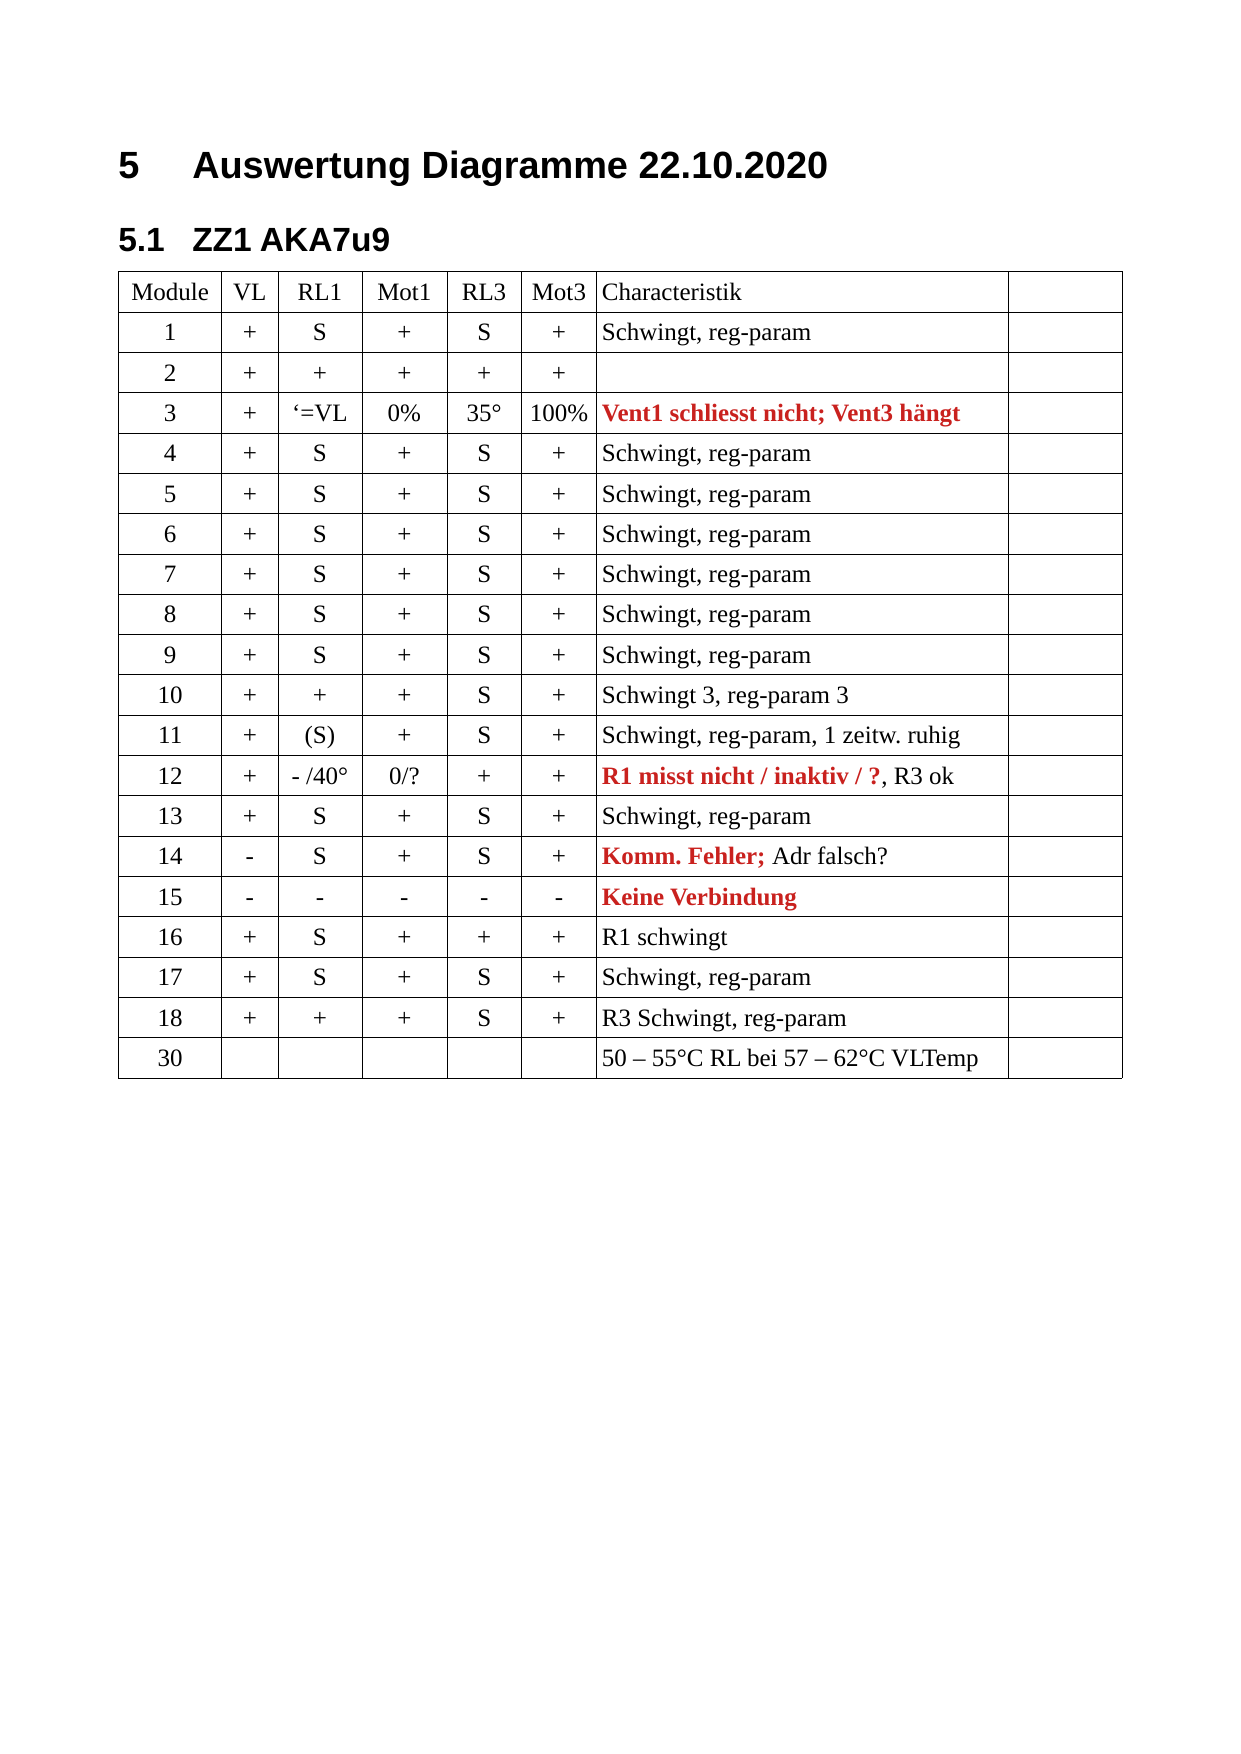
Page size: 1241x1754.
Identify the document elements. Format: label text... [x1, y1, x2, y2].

table_cell 35° [448, 393, 521, 432]
table_cell S [448, 796, 521, 836]
table_cell 8 [119, 595, 221, 634]
table_cell + [363, 635, 447, 674]
table_cell + [522, 998, 596, 1037]
table_cell + [522, 555, 596, 594]
table_cell + [363, 434, 447, 473]
table_cell Schwingt, reg-param [597, 958, 1008, 997]
table_cell + [279, 675, 362, 715]
table_cell + [363, 595, 447, 634]
table_header RL3 [448, 272, 521, 312]
table_cell [1009, 434, 1122, 473]
table_cell 12 [119, 756, 221, 795]
table_cell + [363, 837, 447, 876]
table_cell + [522, 635, 596, 674]
table_cell S [279, 958, 362, 997]
table_cell 13 [119, 796, 221, 836]
table_cell R1 schwingt [597, 917, 1008, 957]
table_cell Schwingt, reg-param, 1 zeitw. ruhig [597, 716, 1008, 755]
table_cell S [448, 998, 521, 1037]
table_cell 2 [119, 353, 221, 392]
table_cell [448, 1038, 521, 1077]
table_cell S [448, 716, 521, 755]
table_cell 4 [119, 434, 221, 473]
table_cell + [522, 958, 596, 997]
table_cell + [448, 353, 521, 392]
table_cell R3 Schwingt, reg-param [597, 998, 1008, 1037]
table_cell 10 [119, 675, 221, 715]
table_cell [1009, 716, 1122, 755]
table_cell Vent1 schliesst nicht; Vent3 hängt [597, 393, 1008, 432]
table_cell 11 [119, 716, 221, 755]
table_cell + [522, 837, 596, 876]
table_cell 15 [119, 877, 221, 916]
table_cell S [448, 474, 521, 513]
table_cell [222, 1038, 278, 1077]
table_cell Schwingt, reg-param [597, 514, 1008, 553]
table_cell + [522, 756, 596, 795]
table_cell S [448, 555, 521, 594]
table_cell + [522, 796, 596, 836]
table_cell + [222, 998, 278, 1037]
table_cell Schwingt, reg-param [597, 796, 1008, 836]
table_cell 50 – 55°C RL bei 57 – 62°C VLTemp [597, 1038, 1008, 1077]
table_cell + [363, 716, 447, 755]
table_cell Schwingt 3, reg-param 3 [597, 675, 1008, 715]
table_cell + [222, 393, 278, 432]
table_cell S [448, 434, 521, 473]
table_header [1009, 272, 1122, 312]
table_cell + [222, 958, 278, 997]
table_cell R1 misst nicht / inaktiv / ?, R3 ok [597, 756, 1008, 795]
table_cell S [448, 675, 521, 715]
table_cell + [363, 998, 447, 1037]
table_cell + [222, 313, 278, 352]
table_cell + [222, 353, 278, 392]
table_cell + [279, 353, 362, 392]
table_cell Keine Verbindung [597, 877, 1008, 916]
table_cell + [222, 716, 278, 755]
table_cell + [363, 313, 447, 352]
table_cell S [279, 555, 362, 594]
table_cell [1009, 474, 1122, 513]
table_header VL [222, 272, 278, 312]
table_cell + [522, 595, 596, 634]
table_cell - [522, 877, 596, 916]
table_cell + [448, 917, 521, 957]
table_cell + [222, 796, 278, 836]
table_header Module [119, 272, 221, 312]
table_cell + [363, 555, 447, 594]
table_cell + [363, 474, 447, 513]
table_cell 100% [522, 393, 596, 432]
table_header Mot1 [363, 272, 447, 312]
table_cell 17 [119, 958, 221, 997]
table_cell + [222, 675, 278, 715]
table_cell - [448, 877, 521, 916]
table_cell + [522, 675, 596, 715]
table_cell Schwingt, reg-param [597, 595, 1008, 634]
table_cell [1009, 998, 1122, 1037]
table_cell S [279, 635, 362, 674]
table_cell + [363, 958, 447, 997]
table_cell Komm. Fehler; Adr falsch? [597, 837, 1008, 876]
table_cell 0% [363, 393, 447, 432]
table_cell Schwingt, reg-param [597, 555, 1008, 594]
table_cell S [448, 958, 521, 997]
table_cell [1009, 555, 1122, 594]
table_cell + [222, 595, 278, 634]
table_cell [363, 1038, 447, 1077]
table_cell [1009, 595, 1122, 634]
table_cell Schwingt, reg-param [597, 434, 1008, 473]
table_cell [1009, 635, 1122, 674]
table_cell S [279, 474, 362, 513]
table_cell Schwingt, reg-param [597, 474, 1008, 513]
table_cell S [279, 313, 362, 352]
table_cell + [448, 756, 521, 795]
table_cell + [522, 716, 596, 755]
table_cell [1009, 837, 1122, 876]
table_cell 30 [119, 1038, 221, 1077]
table_cell + [222, 917, 278, 957]
table_cell 1 [119, 313, 221, 352]
subtitle ZZ1 AKA7u9 [118, 220, 1122, 259]
table_cell + [522, 434, 596, 473]
table_cell S [279, 796, 362, 836]
table_header RL1 [279, 272, 362, 312]
table_cell [1009, 353, 1122, 392]
table_cell + [363, 514, 447, 553]
subtitle Auswertung Diagramme 22.10.2020 [118, 143, 1122, 187]
table_cell S [448, 595, 521, 634]
table_cell + [363, 796, 447, 836]
table_cell + [363, 353, 447, 392]
table_cell S [279, 917, 362, 957]
table_header Mot3 [522, 272, 596, 312]
table_cell + [522, 917, 596, 957]
table_cell + [522, 474, 596, 513]
table_cell + [222, 635, 278, 674]
table_cell S [279, 595, 362, 634]
table_cell [1009, 958, 1122, 997]
table_cell + [522, 514, 596, 553]
table_cell + [522, 313, 596, 352]
table_cell + [363, 675, 447, 715]
table_cell + [222, 514, 278, 553]
table_cell + [363, 917, 447, 957]
table_cell S [448, 635, 521, 674]
table_cell 18 [119, 998, 221, 1037]
table_cell 7 [119, 555, 221, 594]
table_cell S [279, 837, 362, 876]
table_cell - [279, 877, 362, 916]
table_cell Schwingt, reg-param [597, 313, 1008, 352]
table_cell + [222, 474, 278, 513]
table_header Characteristik [597, 272, 1008, 312]
table_cell - [222, 837, 278, 876]
table_cell [1009, 393, 1122, 432]
table_cell [1009, 313, 1122, 352]
table_cell + [222, 434, 278, 473]
table_cell S [448, 837, 521, 876]
table_cell 16 [119, 917, 221, 957]
table_cell [279, 1038, 362, 1077]
table_cell - [222, 877, 278, 916]
table_cell [1009, 796, 1122, 836]
table_cell S [279, 434, 362, 473]
table_cell [597, 353, 1008, 392]
table_cell 14 [119, 837, 221, 876]
table_cell 3 [119, 393, 221, 432]
table_cell ‘=VL [279, 393, 362, 432]
table_cell - [363, 877, 447, 916]
table_cell [1009, 514, 1122, 553]
table_cell 5 [119, 474, 221, 513]
table_cell [1009, 675, 1122, 715]
table_cell + [279, 998, 362, 1037]
table_cell [1009, 877, 1122, 916]
table_cell [1009, 1038, 1122, 1077]
table_cell 9 [119, 635, 221, 674]
table_cell S [279, 514, 362, 553]
table_cell S [448, 313, 521, 352]
table_cell (S) [279, 716, 362, 755]
table_cell [522, 1038, 596, 1077]
table_cell + [222, 555, 278, 594]
table_cell 0/? [363, 756, 447, 795]
table_cell Schwingt, reg-param [597, 635, 1008, 674]
table_cell S [448, 514, 521, 553]
table_cell 6 [119, 514, 221, 553]
table_cell - /40° [279, 756, 362, 795]
table_cell [1009, 756, 1122, 795]
table_cell + [222, 756, 278, 795]
table_cell [1009, 917, 1122, 957]
table_cell + [522, 353, 596, 392]
